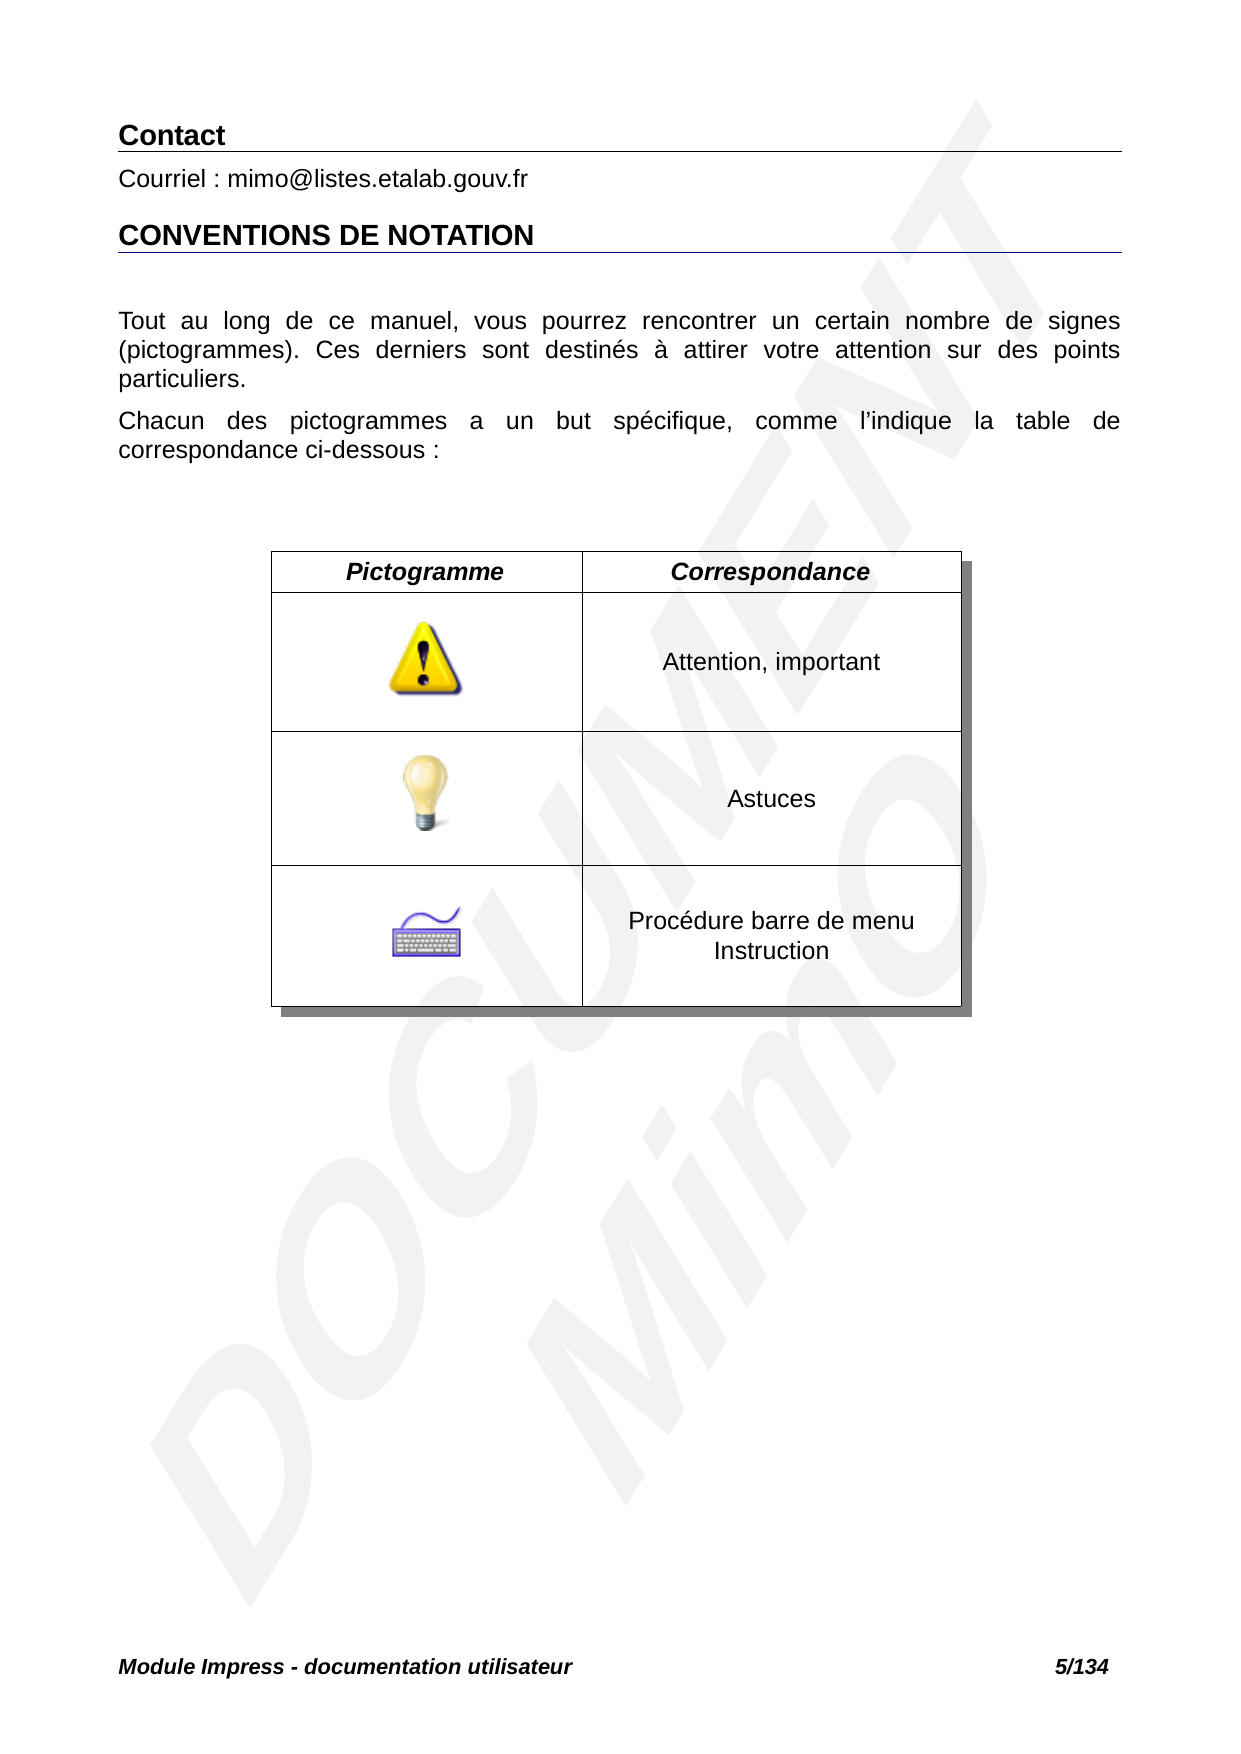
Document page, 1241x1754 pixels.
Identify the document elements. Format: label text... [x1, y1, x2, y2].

table_cell [272, 593, 582, 731]
picture [388, 621, 464, 697]
text Courriel : mimo@listes.etalab.gouv.fr [118, 164, 1122, 193]
text Chacun des pictogrammes a un but spécifique, comme l’indique la table de correspondance ci-dessous : [118, 406, 1122, 464]
table_cell Attention, important [583, 593, 961, 731]
table_cell [272, 866, 582, 1006]
table_cell Astuces [583, 732, 961, 865]
text Tout au long de ce manuel, vous pourrez rencontrer un certain nombre de signes (pictogrammes). Ces derniers sont destinés à attirer votre attention sur des points particuliers. [118, 306, 1122, 393]
table_cell Procédure barre de menu Instruction [583, 866, 961, 1006]
table_header Correspondance [583, 552, 961, 592]
subtitle CONVENTIONS DE NOTATION [118, 218, 1122, 252]
picture [388, 755, 464, 831]
text Contact [118, 118, 1122, 151]
picture [388, 896, 464, 971]
table_header Pictogramme [272, 552, 582, 592]
table_cell [272, 732, 582, 865]
